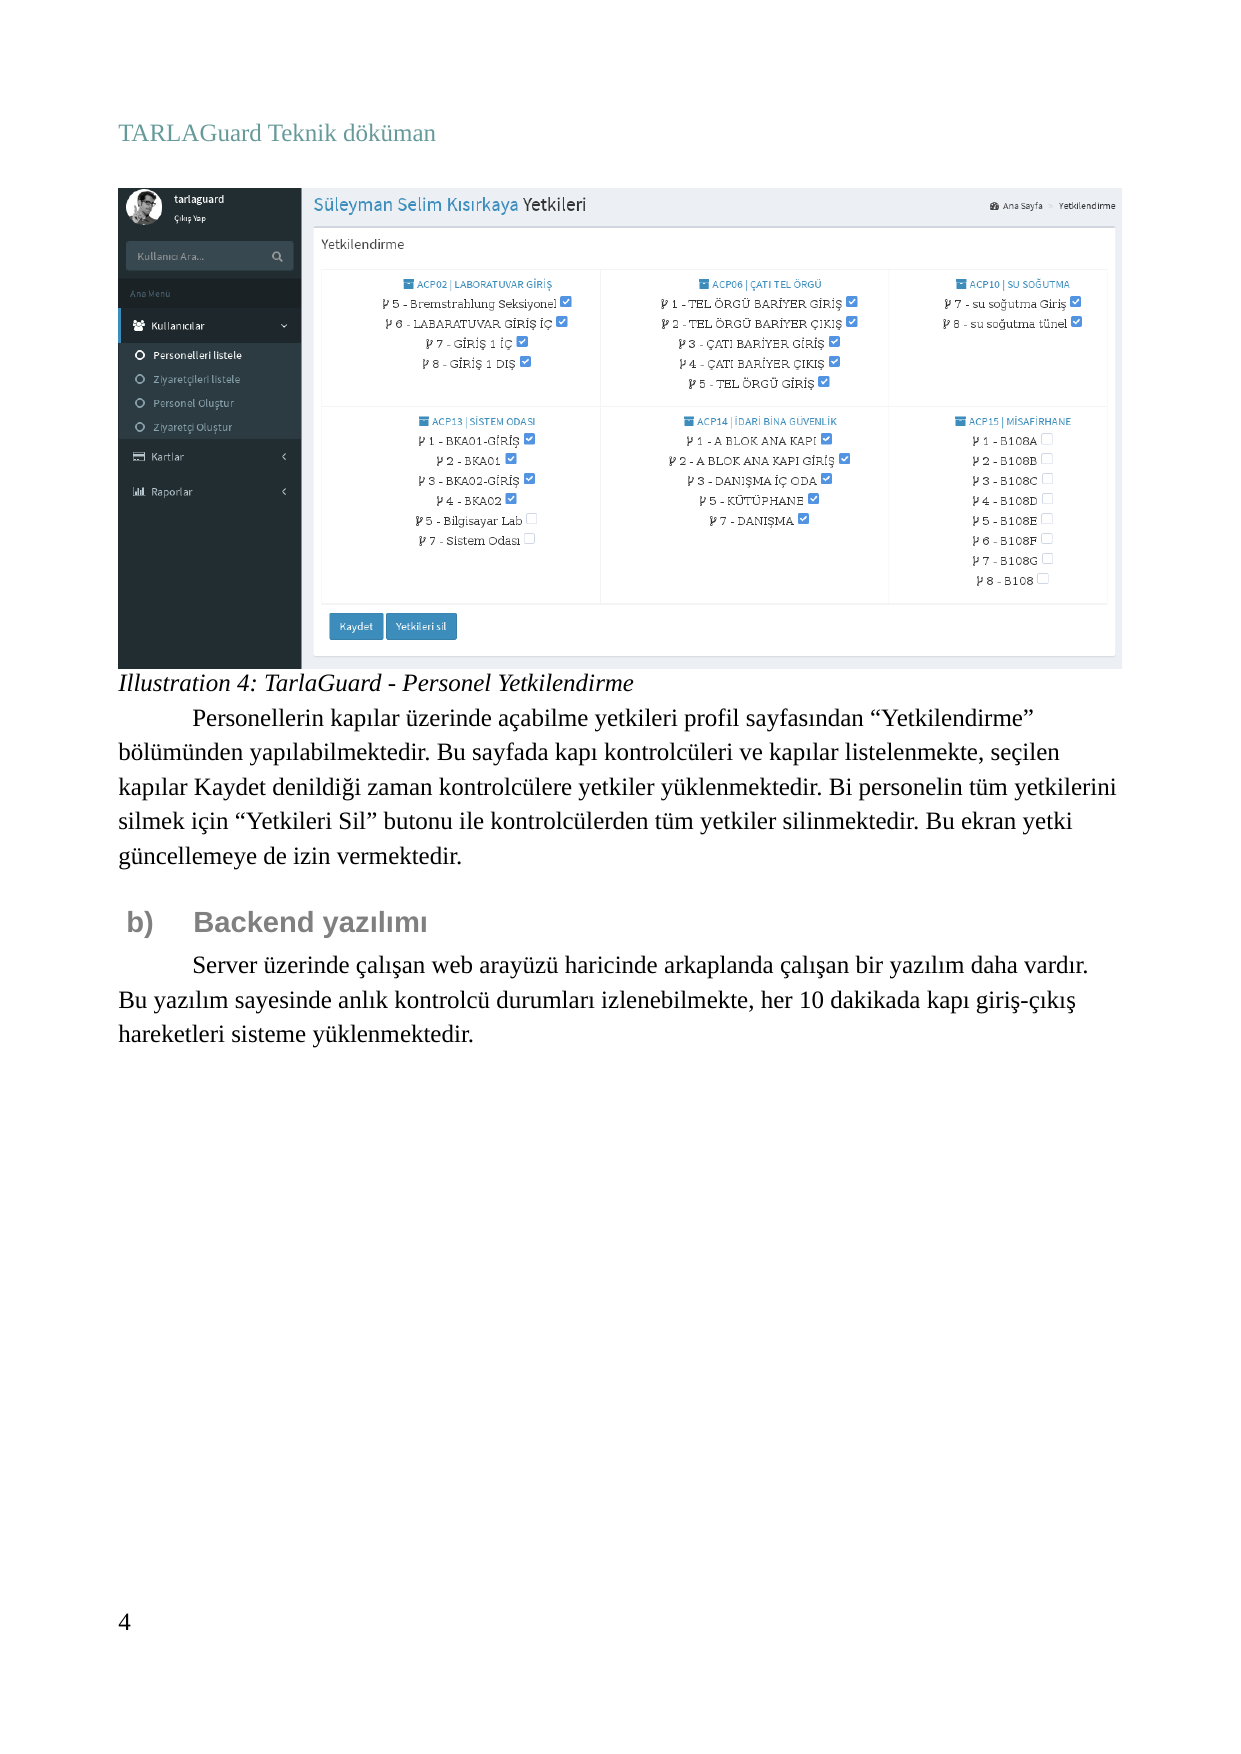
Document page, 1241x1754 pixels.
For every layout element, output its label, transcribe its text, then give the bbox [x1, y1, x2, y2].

text Illustration 4: TarlaGuard - Personel Yetkilendirme [118, 669, 1122, 697]
text [118, 176, 1122, 188]
text Server üzerinde çalışan web arayüzü haricinde arkaplanda çalışan bir yazılım daha vardır. Bu yazılım sayesinde anlık kontrolcü durumları izlenebilmekte, her 10 dakikada kapı giriş-çıkış hareketleri sisteme yüklenmektedir. [118, 951, 1122, 1048]
picture [118, 188, 1123, 669]
text Personellerin kapılar üzerinde açabilme yetkileri profil sayfasından “Yetkilendirme” bölümünden yapılabilmektedir. Bu sayfada kapı kontrolcüleri ve kapılar listelenmekte, seçilen kapılar Kaydet denildiği zaman kontrolcülere yetkiler yüklenmektedir. Bi personelin tüm yetkilerini silmek için “Yetkileri Sil” butonu ile kontrolcülerden tüm yetkiler silinmektedir. Bu ekran yetki güncellemeye de izin vermektedir. [118, 697, 1122, 870]
subtitle Backend yazılımı [118, 904, 1122, 938]
